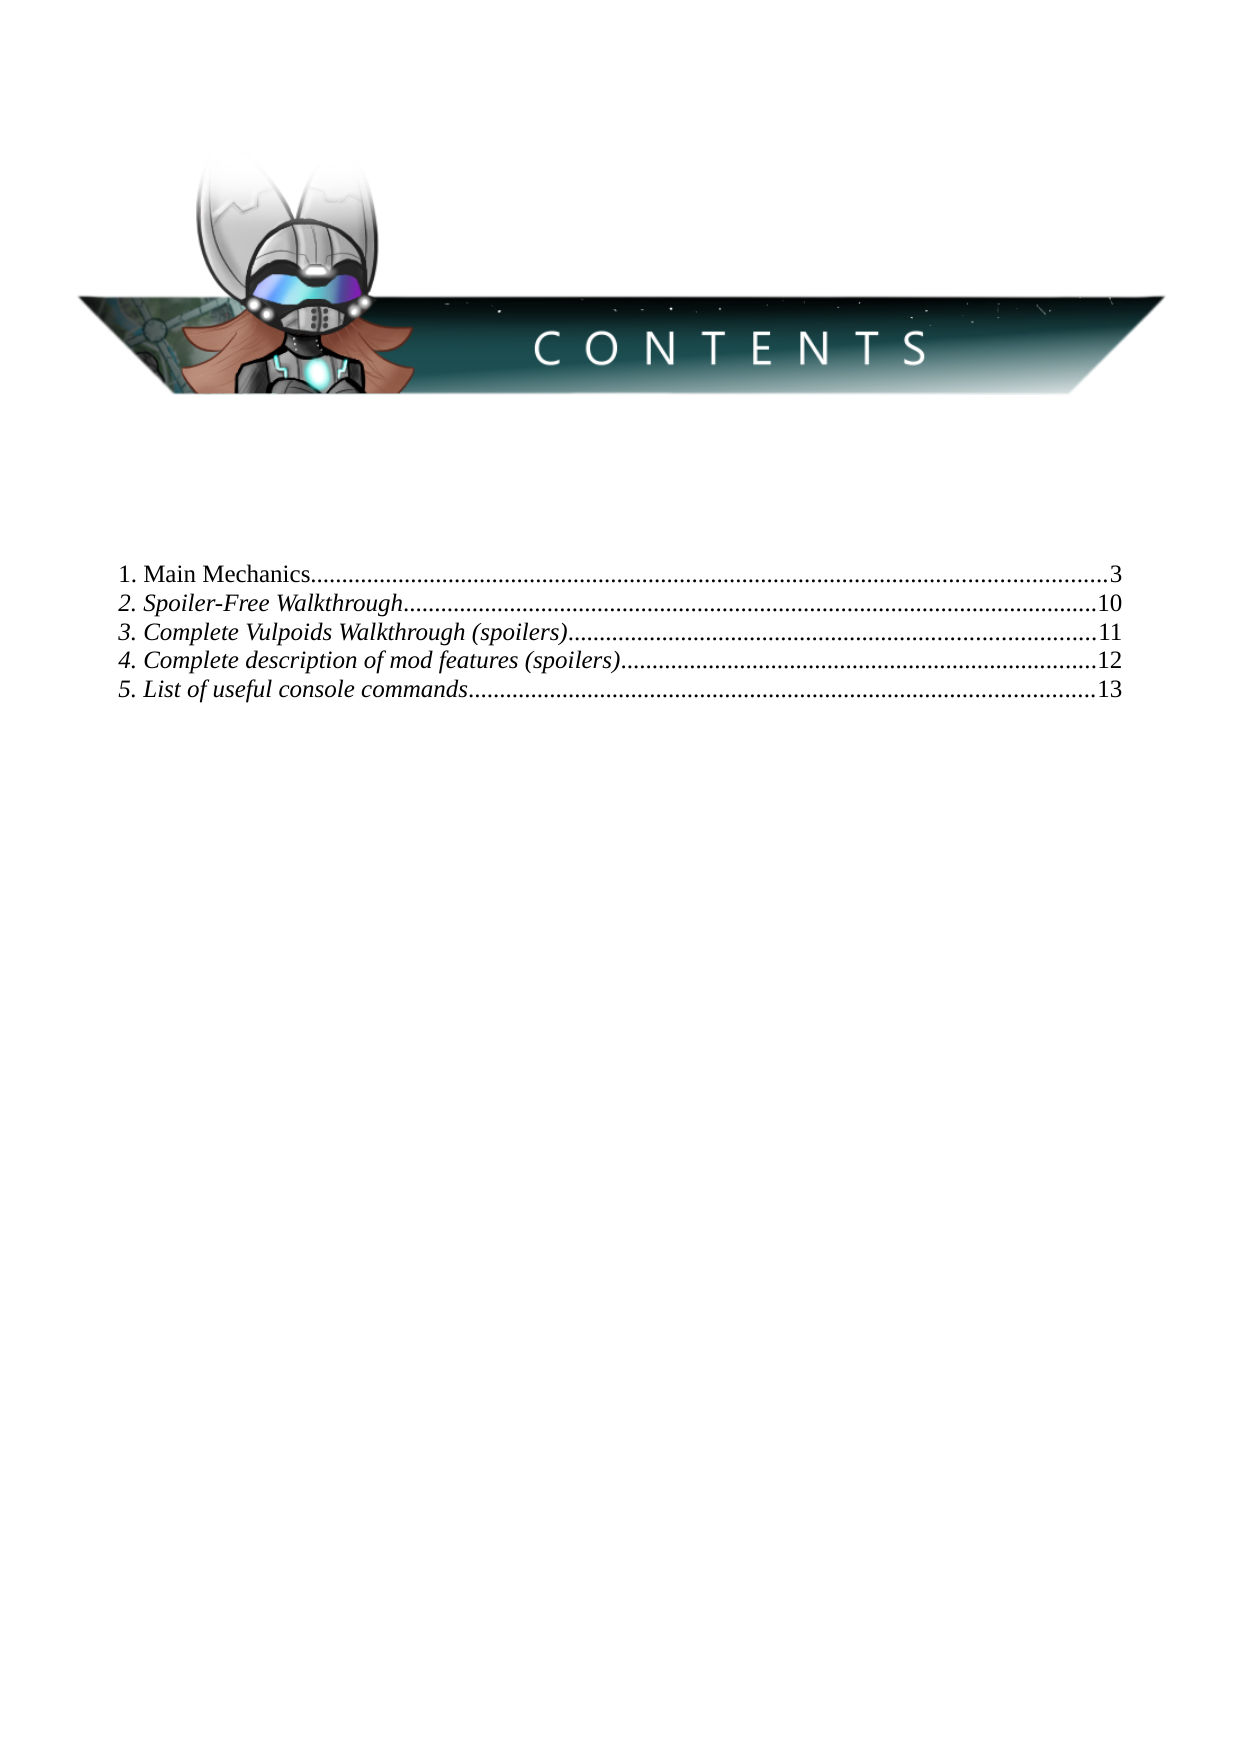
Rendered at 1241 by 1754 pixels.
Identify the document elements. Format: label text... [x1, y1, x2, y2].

picture [58, 130, 1183, 468]
text 2. Spoiler-Free Walkthrough 10 [118, 588, 1122, 617]
text 3. Complete Vulpoids Walkthrough (spoilers) 11 [118, 617, 1122, 646]
text 4. Complete description of mod features (spoilers) 12 [118, 646, 1122, 674]
text 1. Main Mechanics 3 [118, 559, 1122, 588]
text 5. List of useful console commands 13 [118, 674, 1122, 703]
